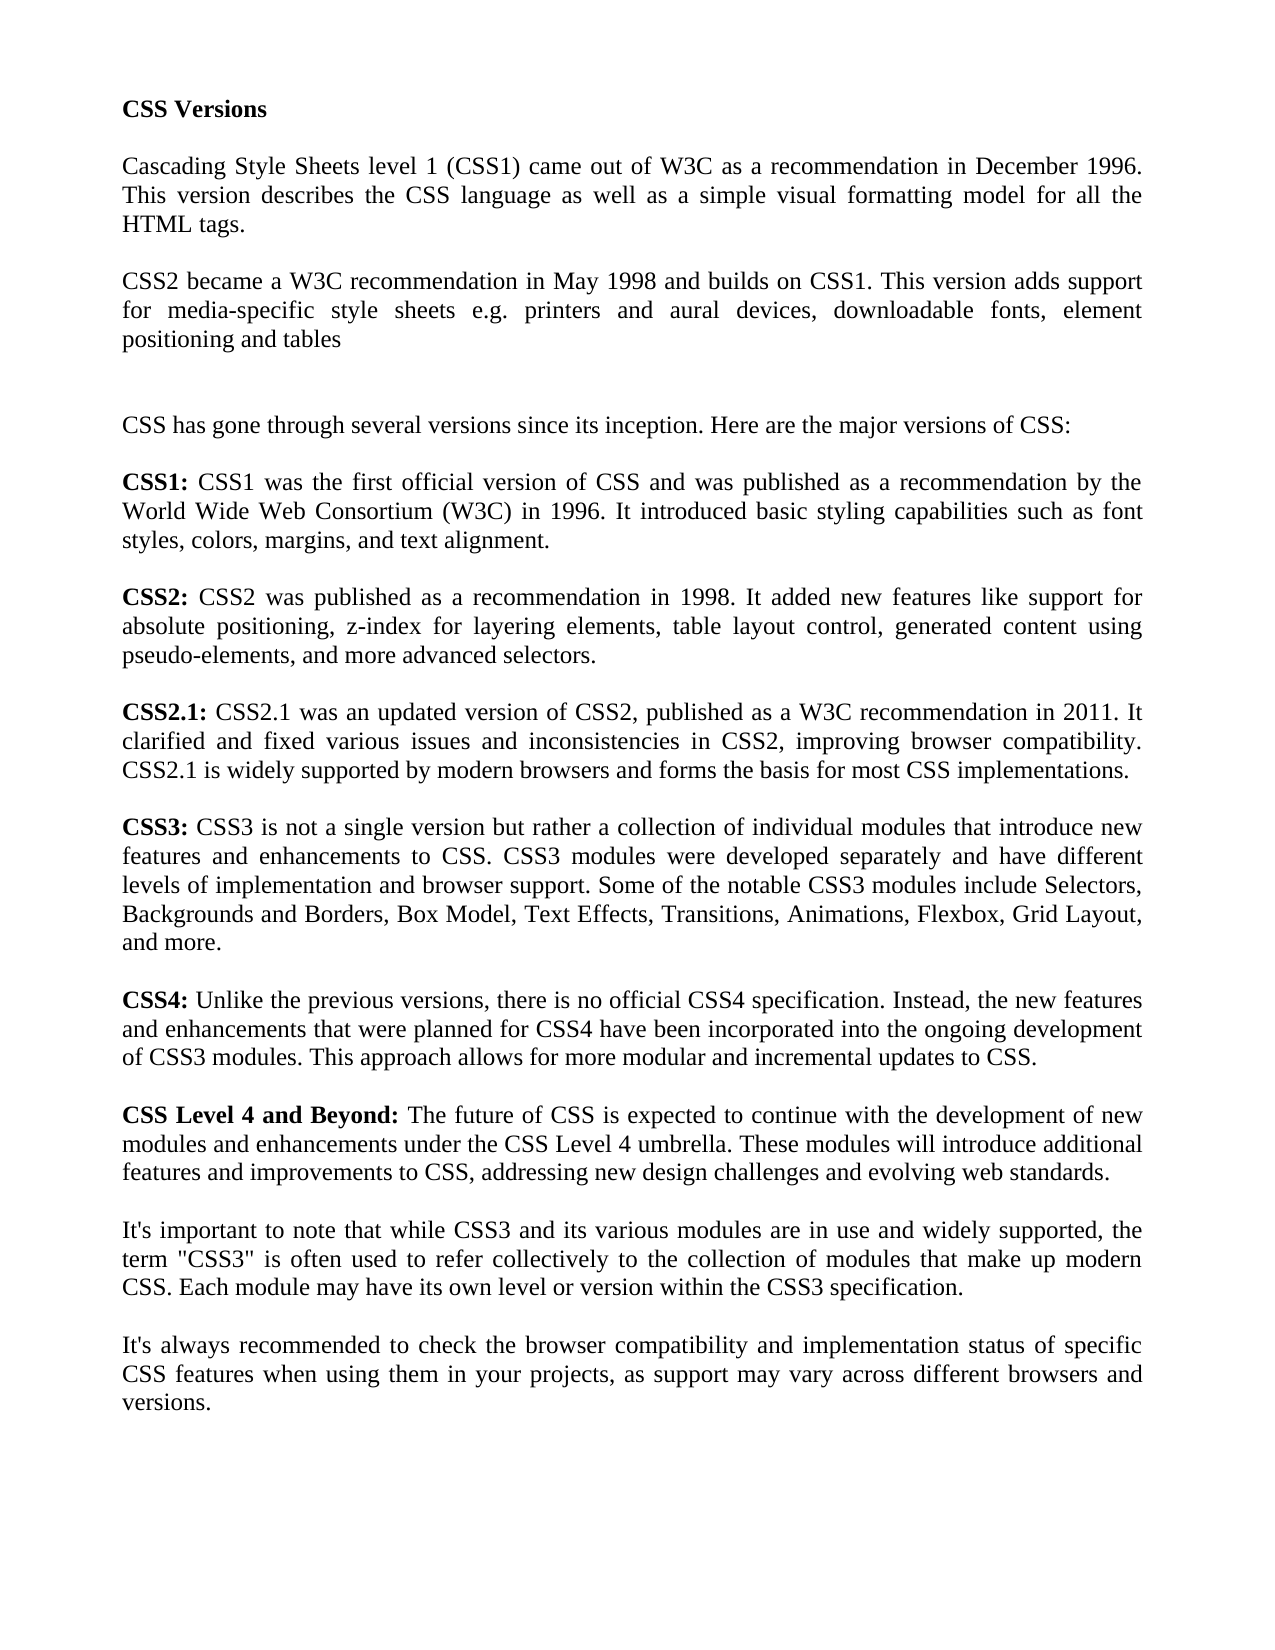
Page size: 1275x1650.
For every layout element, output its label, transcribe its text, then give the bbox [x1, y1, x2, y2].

text CSS2: CSS2 was published as a recommendation in 1998. It added new features like support for absolute positioning, z-index for layering elements, table layout control, generated content using pseudo-elements, and more advanced selectors. [122, 582, 1144, 669]
text CSS2.1: CSS2.1 was an updated version of CSS2, published as a W3C recommendation in 2011. It clarified and fixed various issues and inconsistencies in CSS2, improving browser compatibility. CSS2.1 is widely supported by modern browsers and forms the basis for most CSS implementations. [122, 697, 1144, 784]
text CSS Versions [122, 94, 1144, 122]
text It's important to note that while CSS3 and its various modules are in use and widely supported, the term "CSS3" is often used to refer collectively to the collection of modules that make up modern CSS. Each module may have its own level or version within the CSS3 specification. [122, 1215, 1144, 1301]
text CSS has gone through several versions since its inception. Here are the major versions of CSS: [122, 410, 1144, 439]
text CSS Level 4 and Beyond: The future of CSS is expected to continue with the development of new modules and enhancements under the CSS Level 4 umbrella. These modules will introduce additional features and improvements to CSS, addressing new design challenges and evolving web standards. [122, 1100, 1144, 1186]
text CSS3: CSS3 is not a single version but rather a collection of individual modules that introduce new features and enhancements to CSS. CSS3 modules were developed separately and have different levels of implementation and browser support. Some of the notable CSS3 modules include Selectors, Backgrounds and Borders, Box Model, Text Effects, Transitions, Animations, Flexbox, Grid Layout, and more. [122, 812, 1144, 956]
text It's always recommended to check the browser compatibility and implementation status of specific CSS features when using them in your projects, as support may vary across different browsers and versions. [122, 1330, 1144, 1416]
text CSS2 became a W3C recommendation in May 1998 and builds on CSS1. This version adds support for media-specific style sheets e.g. printers and aural devices, downloadable fonts, element positioning and tables [122, 266, 1144, 352]
text Cascading Style Sheets level 1 (CSS1) came out of W3C as a recommendation in December 1996. This version describes the CSS language as well as a simple visual formatting model for all the HTML tags. [122, 151, 1144, 237]
text CSS4: Unlike the previous versions, there is no official CSS4 specification. Instead, the new features and enhancements that were planned for CSS4 have been incorporated into the ongoing development of CSS3 modules. This approach allows for more modular and incremental updates to CSS. [122, 985, 1144, 1071]
text CSS1: CSS1 was the first official version of CSS and was published as a recommendation by the World Wide Web Consortium (W3C) in 1996. It introduced basic styling capabilities such as font styles, colors, margins, and text alignment. [122, 467, 1144, 554]
